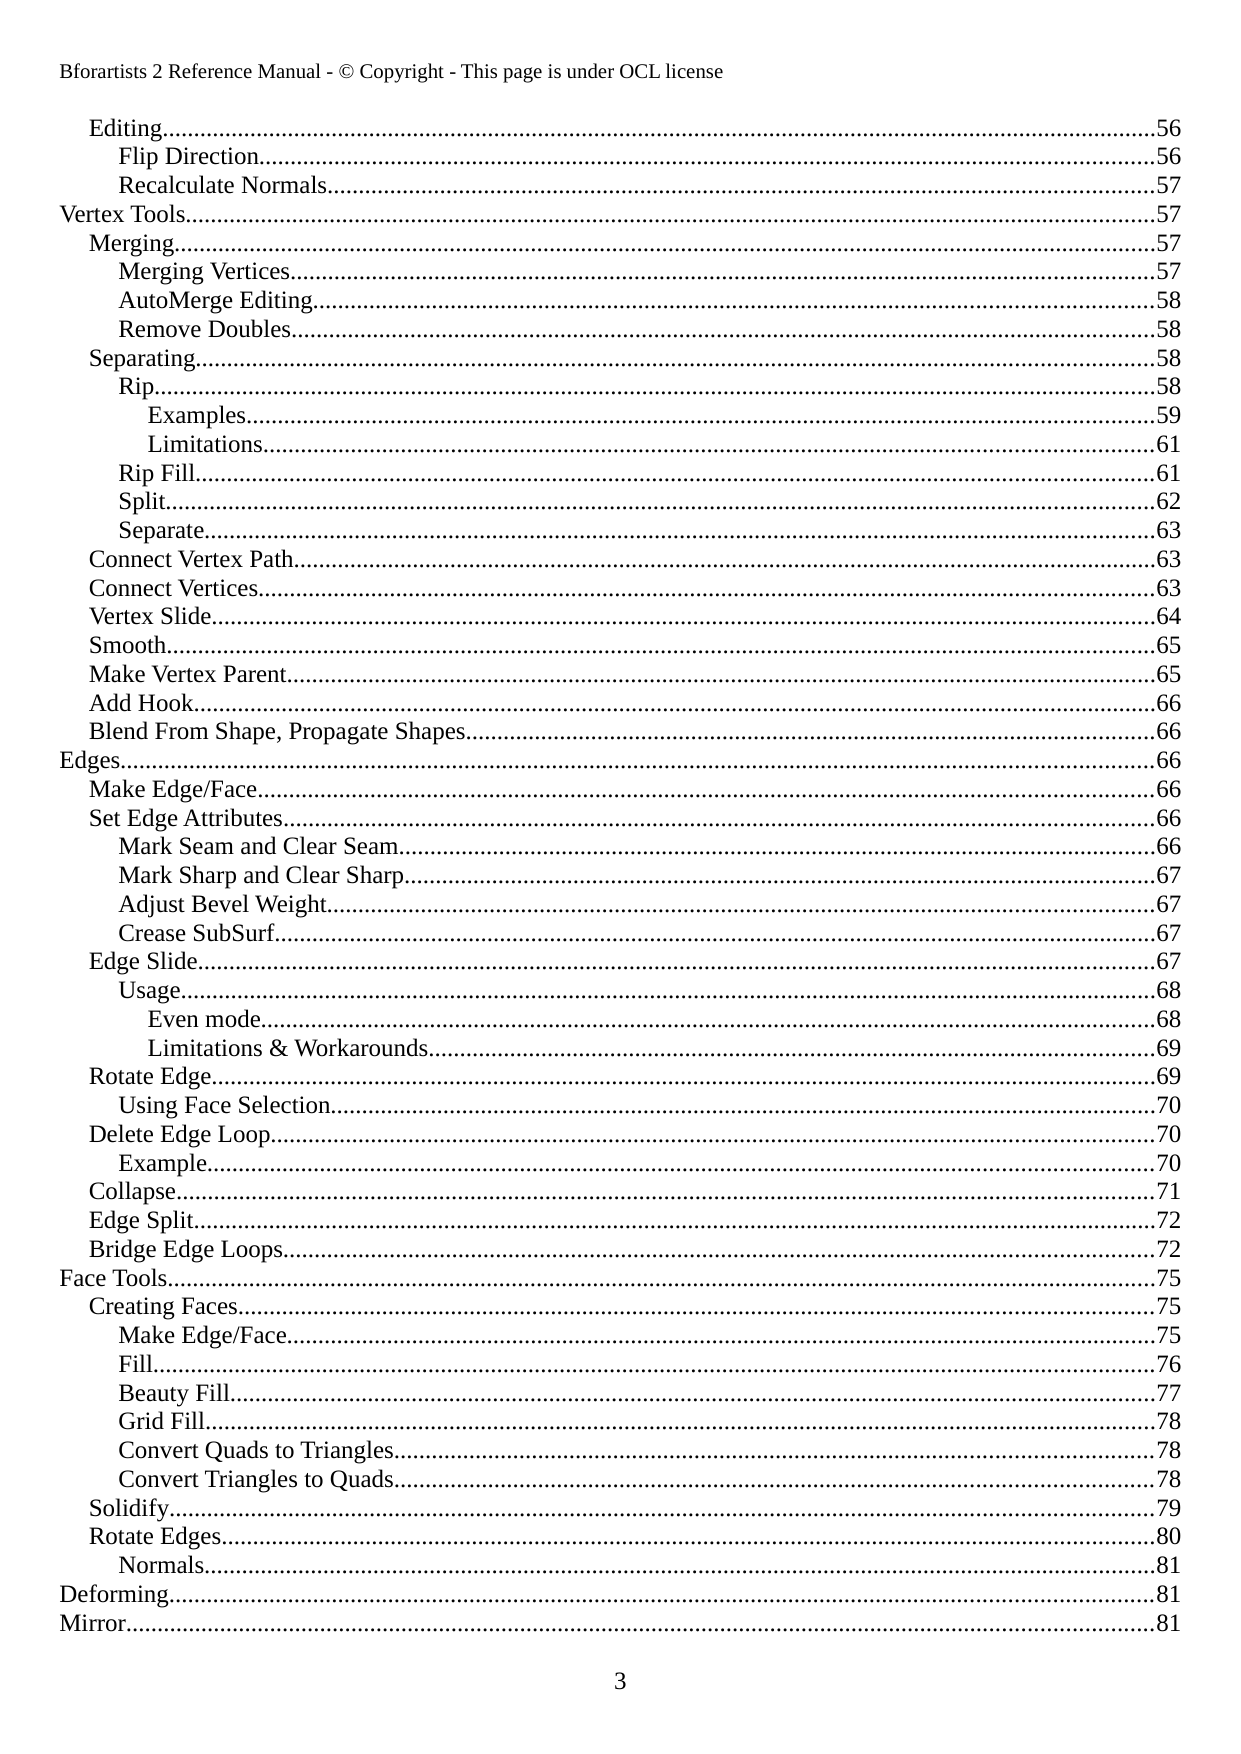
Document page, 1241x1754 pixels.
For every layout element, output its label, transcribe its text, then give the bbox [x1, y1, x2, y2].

text Delete Edge Loop 70 [88, 1119, 1181, 1148]
text Using Face Selection 70 [118, 1090, 1181, 1119]
text Blend From Shape, Propagate Shapes 66 [88, 716, 1181, 745]
text Creating Faces 75 [88, 1291, 1181, 1320]
text Bridge Edge Loops 72 [88, 1234, 1181, 1263]
text Limitations & Workarounds 69 [147, 1033, 1181, 1061]
text Mark Sharp and Clear Sharp 67 [118, 860, 1181, 889]
text AutoMerge Editing 58 [118, 285, 1181, 314]
text Make Edge/Face 66 [88, 774, 1181, 803]
text Beauty Fill 77 [118, 1378, 1181, 1406]
text Mirror 81 [59, 1608, 1181, 1636]
text Remove Doubles 58 [118, 314, 1181, 343]
text Rotate Edges 80 [88, 1521, 1181, 1550]
text Connect Vertex Path 63 [88, 544, 1181, 573]
text Crease SubSurf 67 [118, 918, 1181, 946]
text Mark Seam and Clear Seam 66 [118, 831, 1181, 860]
text Face Tools 75 [59, 1263, 1181, 1291]
text Convert Triangles to Quads 78 [118, 1464, 1181, 1493]
text Make Vertex Parent 65 [88, 659, 1181, 688]
text Grid Fill 78 [118, 1406, 1181, 1435]
text Separating 58 [88, 343, 1181, 371]
text Rip Fill 61 [118, 458, 1181, 486]
text Even mode 68 [147, 1004, 1181, 1033]
text Smooth 65 [88, 630, 1181, 659]
text Merging 57 [88, 228, 1181, 256]
text Connect Vertices 63 [88, 573, 1181, 601]
text Rip 58 [118, 371, 1181, 400]
text Edges 66 [59, 745, 1181, 774]
text Usage 68 [118, 975, 1181, 1004]
text Edge Slide 67 [88, 946, 1181, 975]
text Make Edge/Face 75 [118, 1320, 1181, 1349]
text Example 70 [118, 1148, 1181, 1176]
text Convert Quads to Triangles 78 [118, 1435, 1181, 1464]
text Vertex Tools 57 [59, 199, 1181, 228]
text Rotate Edge 69 [88, 1061, 1181, 1090]
text Vertex Slide 64 [88, 601, 1181, 630]
text Examples 59 [147, 400, 1181, 429]
text Normals 81 [118, 1550, 1181, 1579]
text Fill 76 [118, 1349, 1181, 1378]
text Recalculate Normals 57 [118, 170, 1181, 199]
text Collapse 71 [88, 1176, 1181, 1205]
text Solidify 79 [88, 1493, 1181, 1521]
text Merging Vertices 57 [118, 256, 1181, 285]
text Separate 63 [118, 515, 1181, 544]
text Deforming 81 [59, 1579, 1181, 1608]
text Adjust Bevel Weight 67 [118, 889, 1181, 918]
text Add Hook 66 [88, 688, 1181, 716]
text Set Edge Attributes 66 [88, 803, 1181, 831]
text Split 62 [118, 486, 1181, 515]
text Editing 56 [88, 113, 1181, 141]
text Flip Direction 56 [118, 141, 1181, 170]
text Limitations 61 [147, 429, 1181, 458]
text Edge Split 72 [88, 1205, 1181, 1234]
